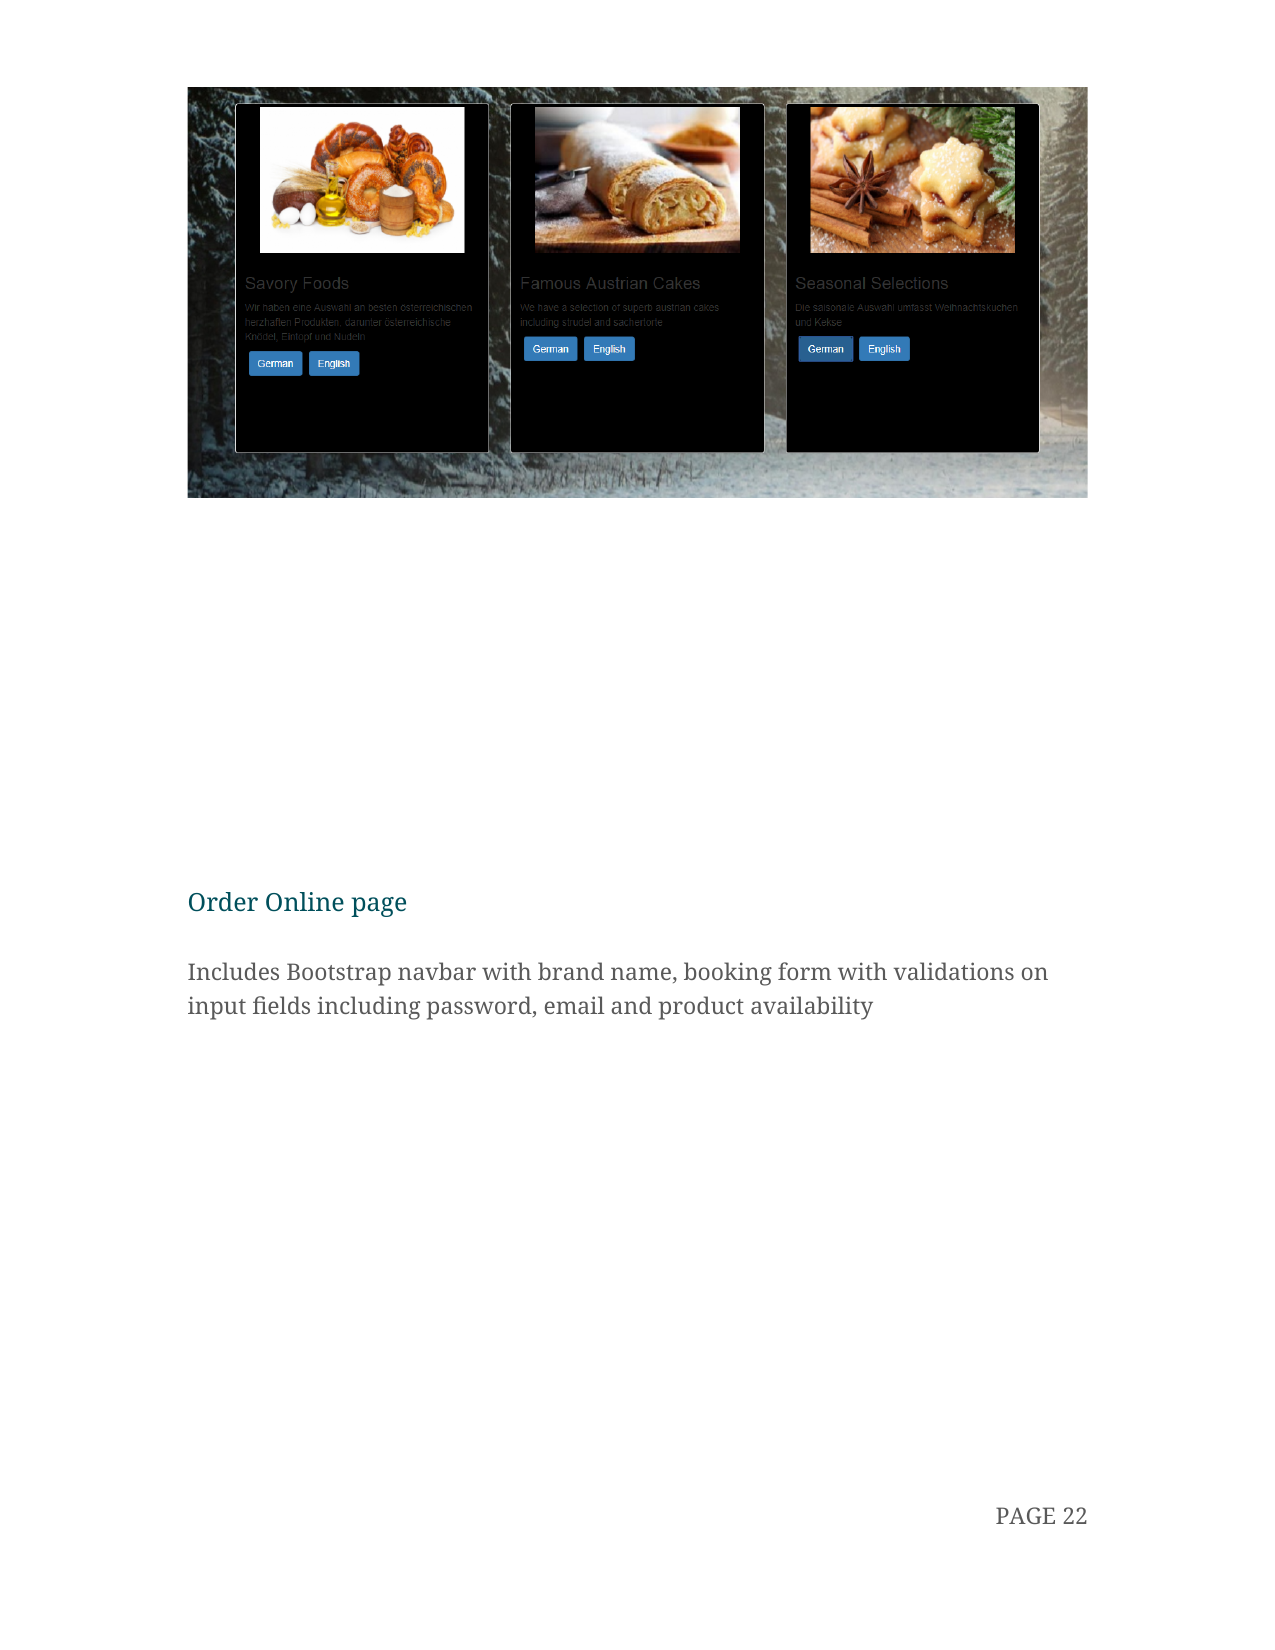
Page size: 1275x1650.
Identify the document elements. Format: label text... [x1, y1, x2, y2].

text Order Online page [187, 885, 1087, 919]
text Includes Bootstrap navbar with brand name, booking form with validations on input fields including password, email and product availability [187, 956, 1087, 1021]
